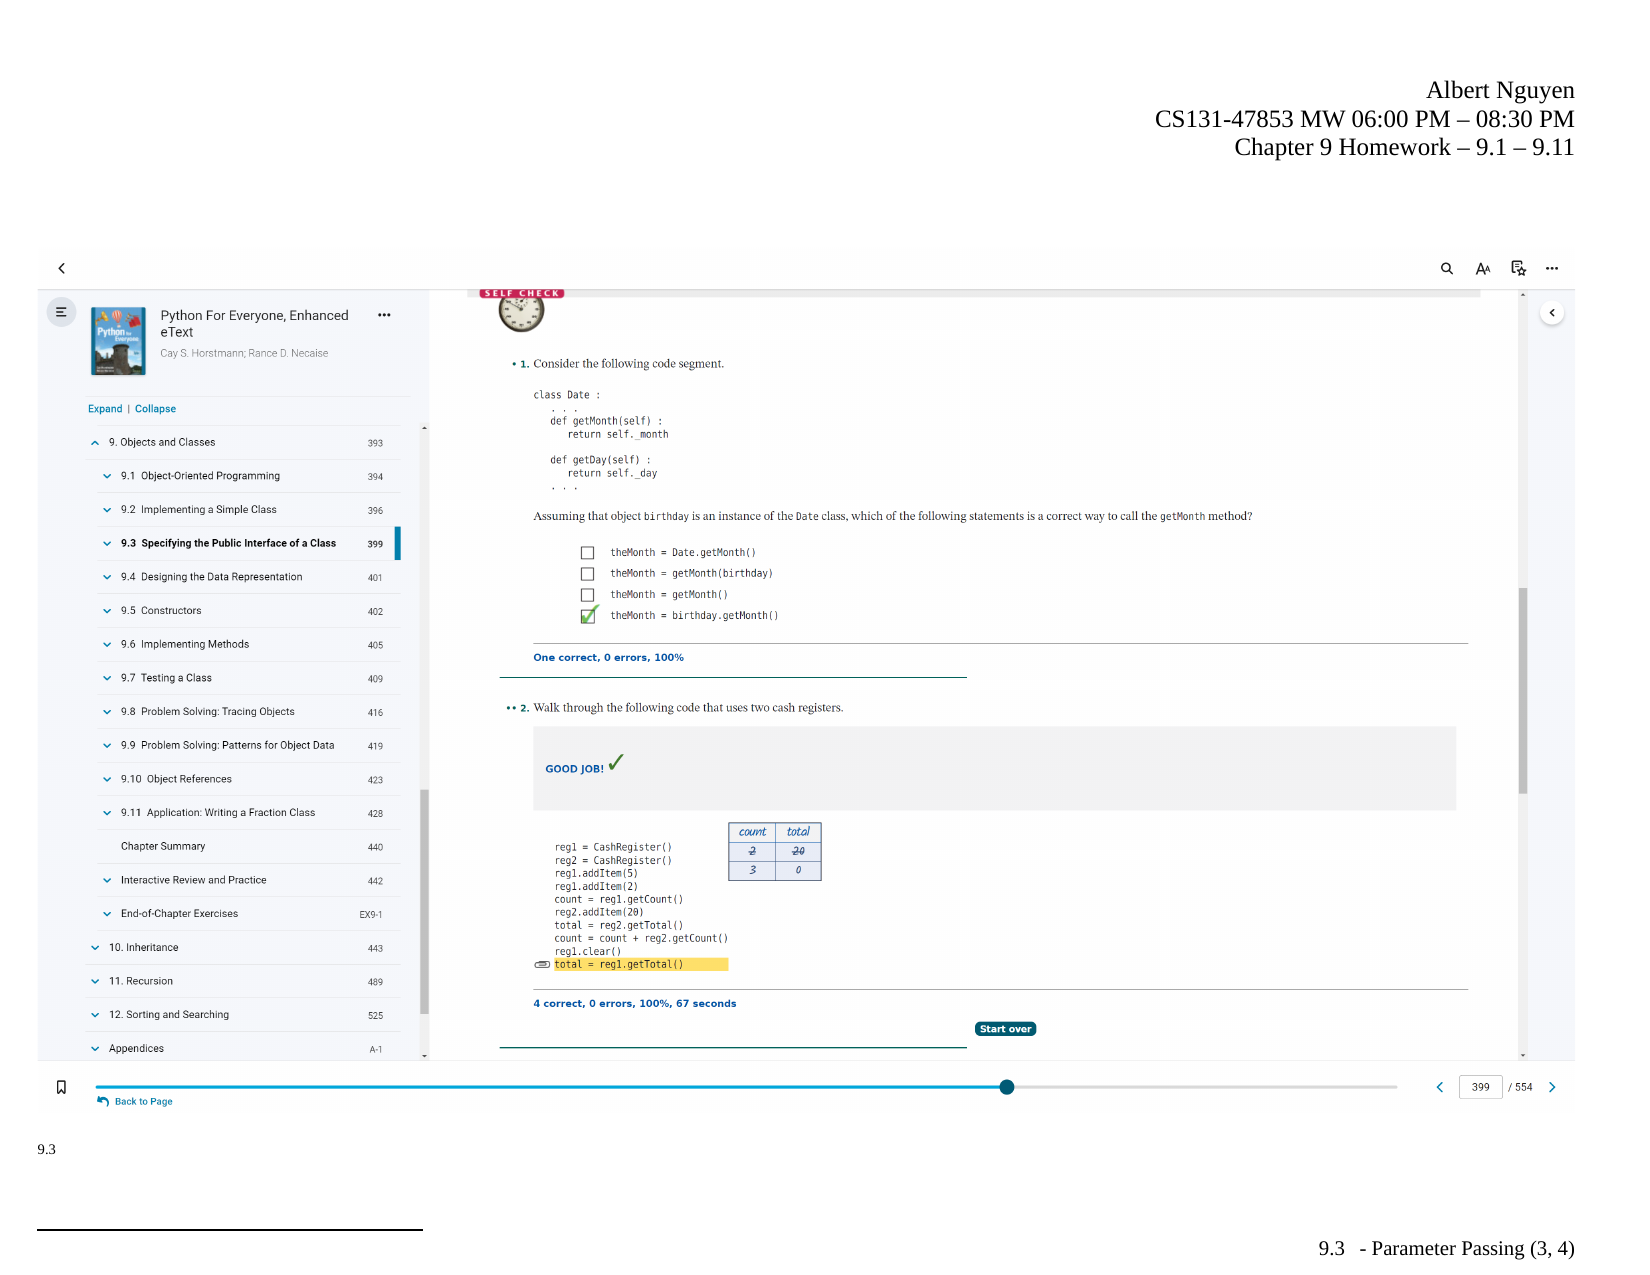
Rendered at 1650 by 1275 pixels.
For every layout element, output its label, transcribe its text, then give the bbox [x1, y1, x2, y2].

picture [37, 247, 1575, 1113]
text - Parameter Passing (3, 4) [37, 1236, 1575, 1260]
